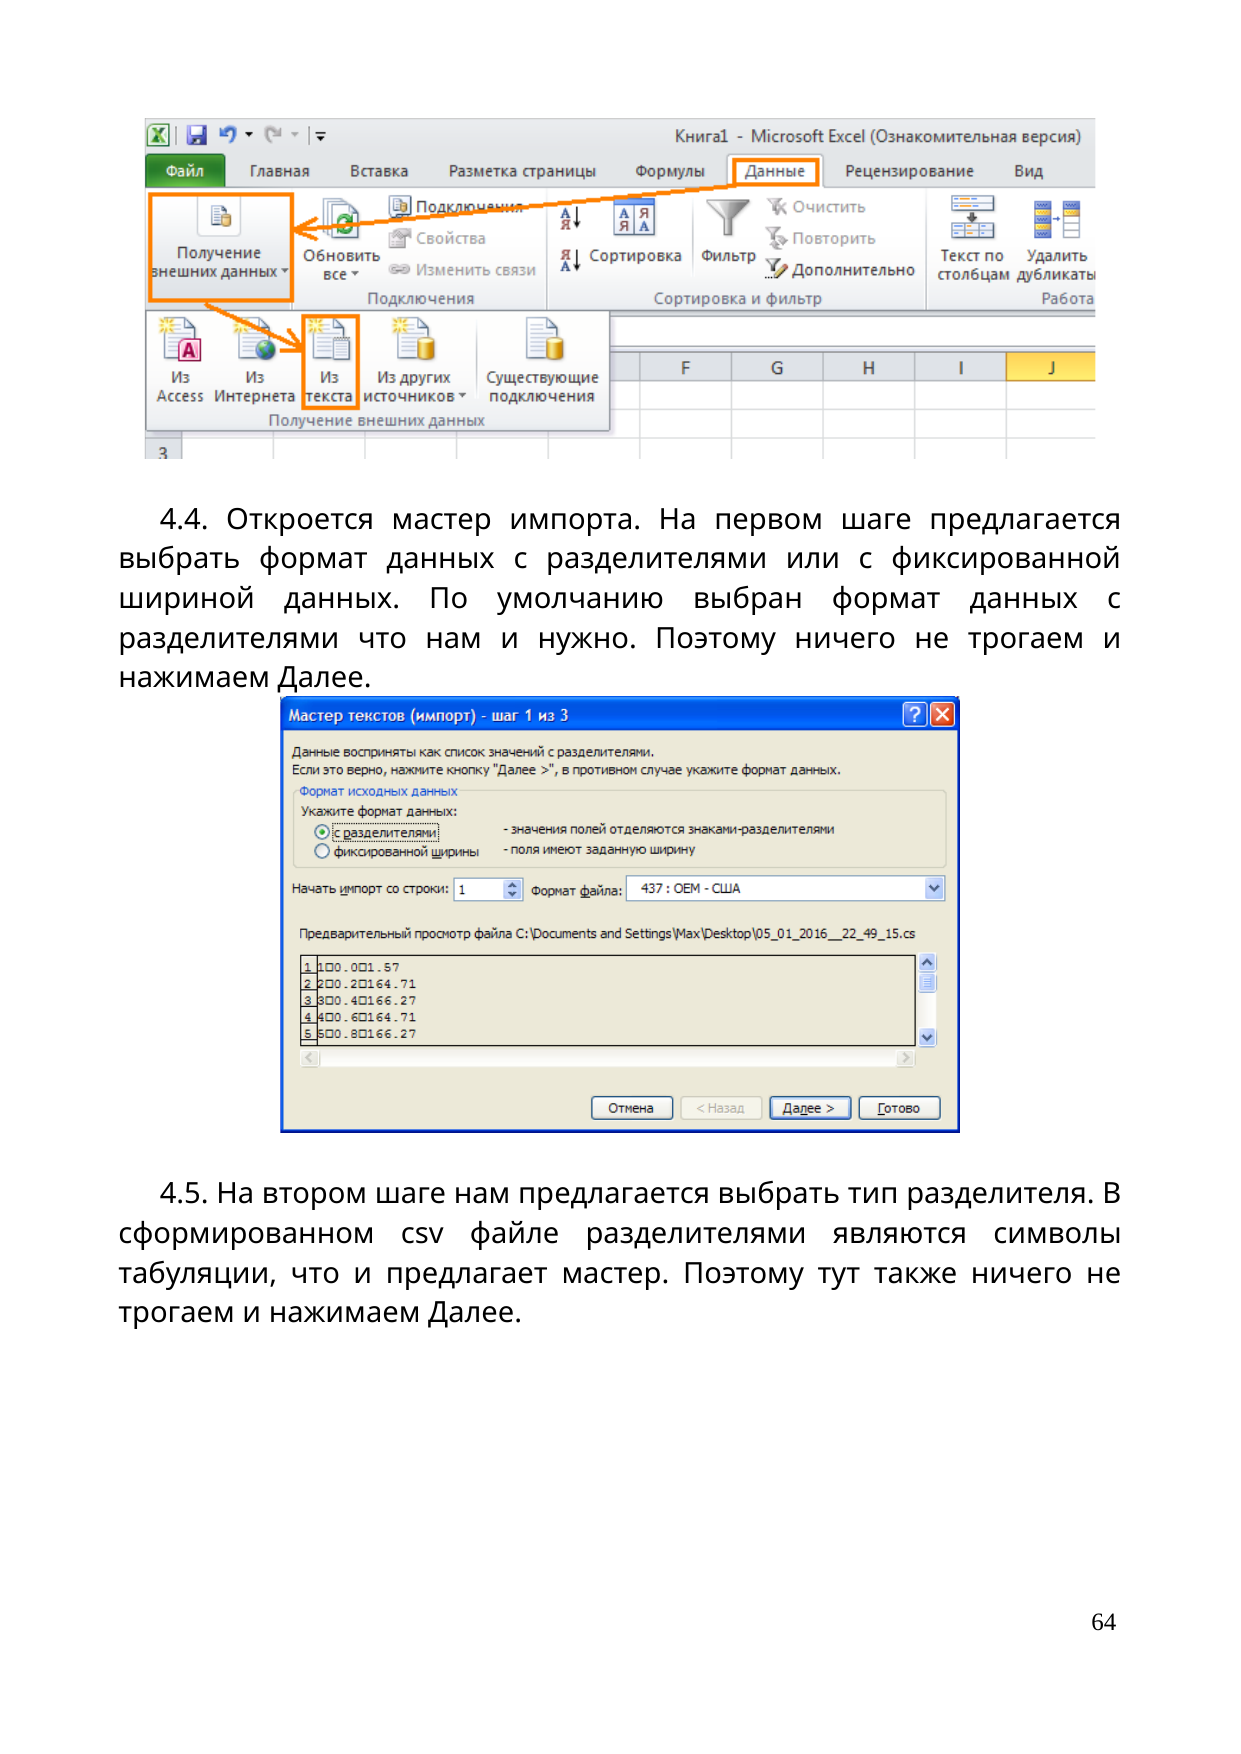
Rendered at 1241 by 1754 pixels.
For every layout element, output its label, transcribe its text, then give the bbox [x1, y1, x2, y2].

picture [280, 696, 960, 1133]
text 4.4. Откроется мастер импорта. На первом шаге предлагается выбрать формат данных с разделителями или с фиксированной шириной данных. По умолчанию выбран формат данных с разделителями что нам и нужно. Поэтому ничего не трогаем и нажимаем Далее. [118, 498, 1122, 696]
text 4.5. На втором шаге нам предлагается выбрать тип разделителя. В сформированном csv файле разделителями являются символы табуляции, что и предлагает мастер. Поэтому тут также ничего не трогаем и нажимаем Далее. [118, 1173, 1122, 1331]
picture [144, 118, 1096, 459]
